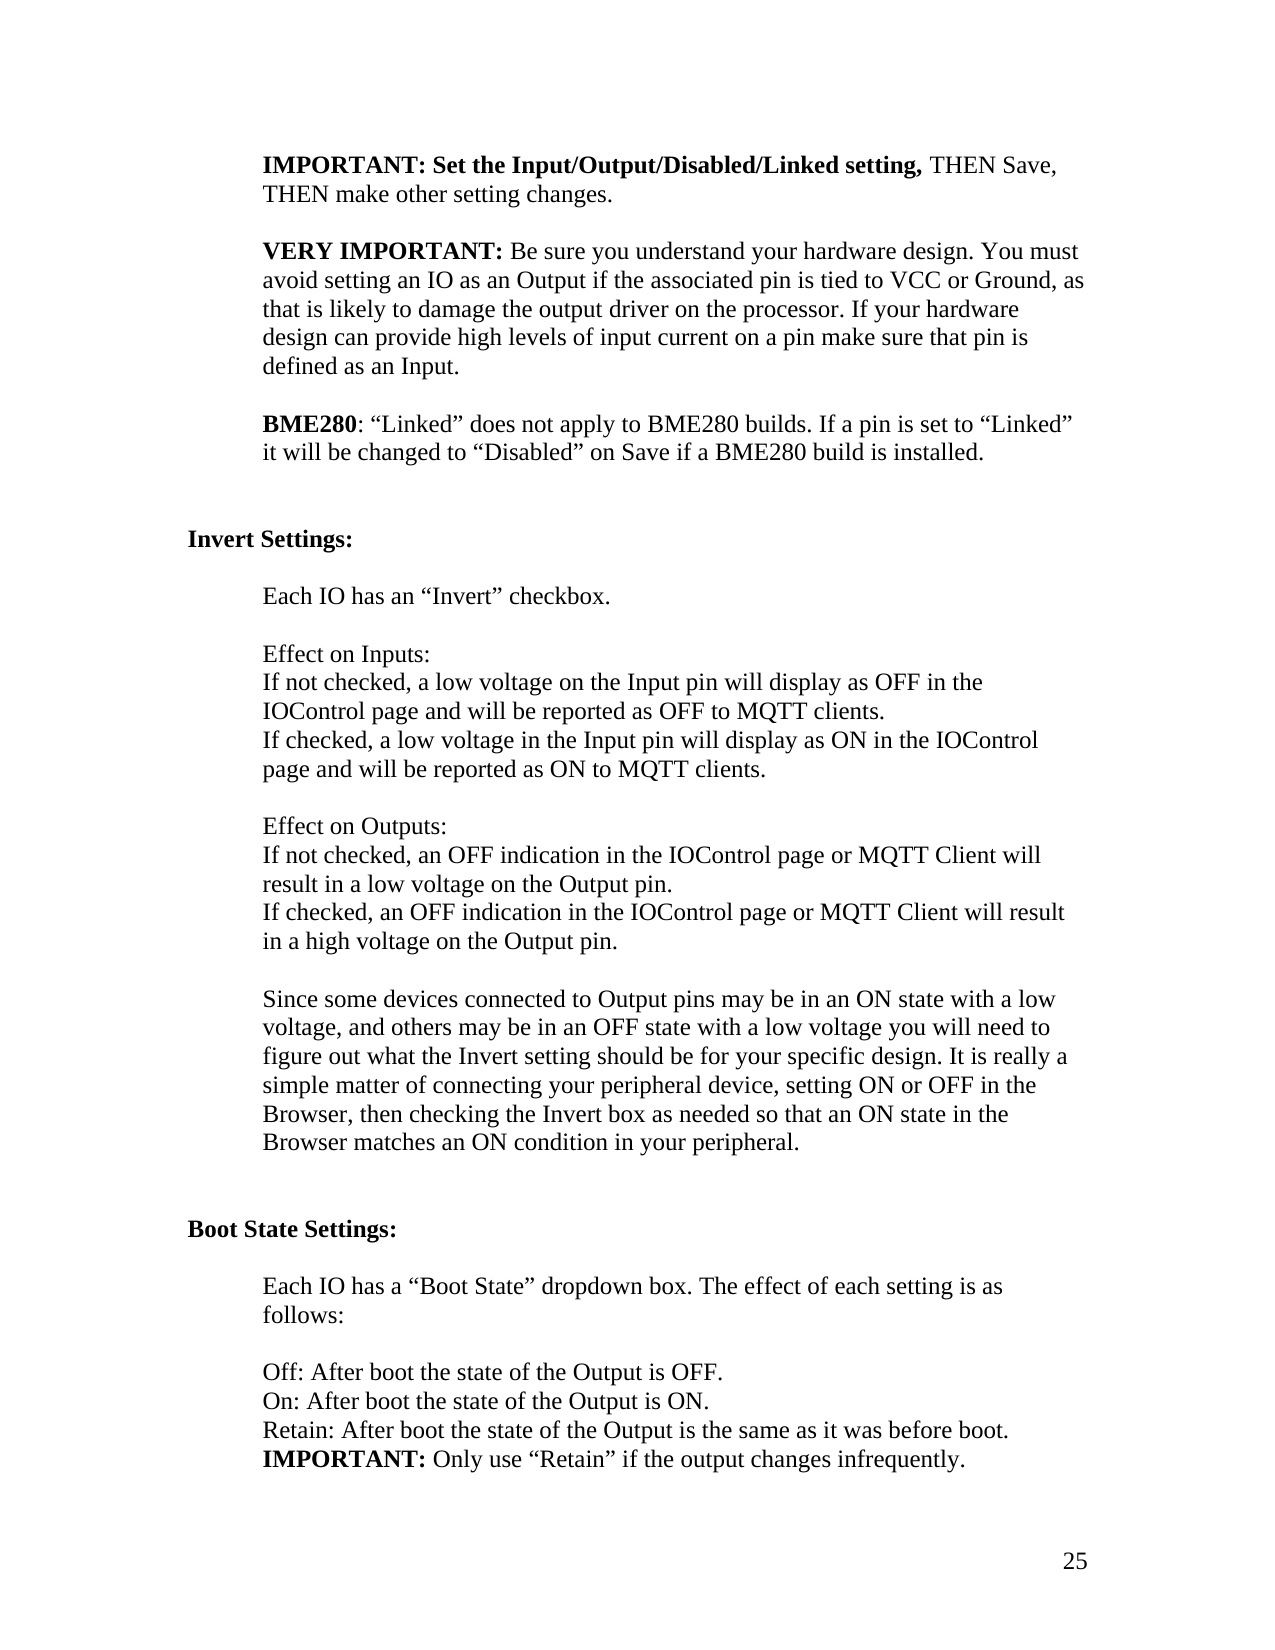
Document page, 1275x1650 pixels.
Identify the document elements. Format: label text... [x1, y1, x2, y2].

text Effect on Outputs: [262, 811, 1087, 840]
text VERY IMPORTANT: Be sure you understand your hardware design. You must avoid setting an IO as an Output if the associated pin is tied to VCC or Ground, as that is likely to damage the output driver on the processor. If your hardware design can provide high levels of input current on a pin make sure that pin is defined as an Input. [262, 236, 1087, 380]
text Boot State Settings: [187, 1214, 1087, 1242]
text Each IO has a “Boot State” dropdown box. The effect of each setting is as follows: [262, 1271, 1087, 1329]
text If checked, an OFF indication in the IOControl page or MQTT Client will result in a high voltage on the Output pin. [262, 897, 1087, 955]
text Each IO has an “Invert” checkbox. [262, 581, 1087, 610]
text BME280: “Linked” does not apply to BME280 builds. If a pin is set to “Linked” it will be changed to “Disabled” on Save if a BME280 build is installed. [262, 409, 1087, 466]
text Retain: After boot the state of the Output is the same as it was before boot. IMPORTANT: Only use “Retain” if the output changes infrequently. [262, 1415, 1087, 1472]
text If not checked, a low voltage on the Input pin will display as OFF in the IOControl page and will be reported as OFF to MQTT clients. [262, 667, 1087, 725]
text If checked, a low voltage in the Input pin will display as ON in the IOControl page and will be reported as ON to MQTT clients. [262, 725, 1087, 782]
text If not checked, an OFF indication in the IOControl page or MQTT Client will result in a low voltage on the Output pin. [262, 840, 1087, 897]
text Off: After boot the state of the Output is OFF. [262, 1357, 1087, 1386]
text Effect on Inputs: [262, 639, 1087, 667]
text Invert Settings: [187, 524, 1087, 552]
text IMPORTANT: Set the Input/Output/Disabled/Linked setting, THEN Save, THEN make other setting changes. [262, 150, 1087, 207]
text Since some devices connected to Output pins may be in an ON state with a low voltage, and others may be in an OFF state with a low voltage you will need to figure out what the Invert setting should be for your specific design. It is really a simple matter of connecting your peripheral device, setting ON or OFF in the Browser, then checking the Invert box as needed so that an ON state in the Browser matches an ON condition in your peripheral. [262, 984, 1087, 1156]
text On: After boot the state of the Output is ON. [262, 1386, 1087, 1415]
